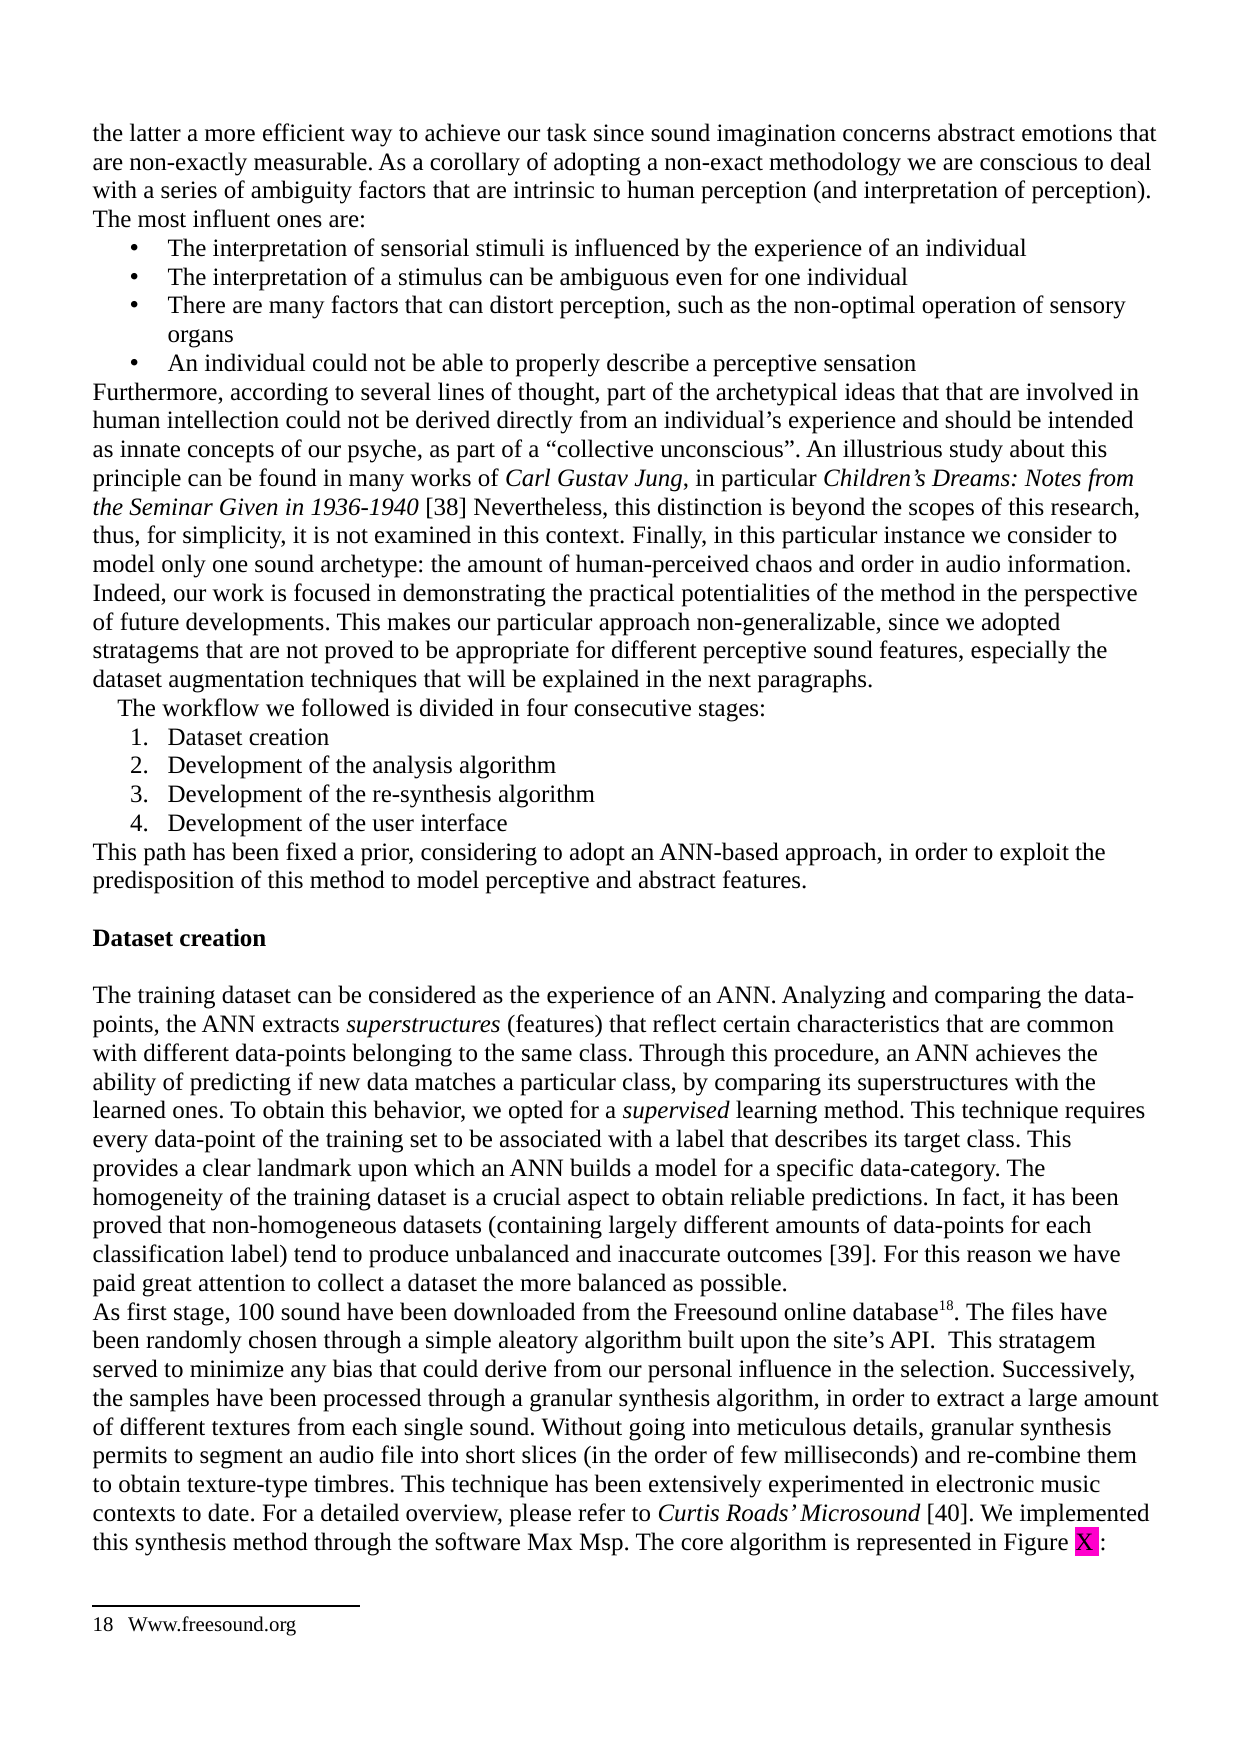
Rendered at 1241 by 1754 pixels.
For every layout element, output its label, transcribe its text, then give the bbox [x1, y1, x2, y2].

list An individual could not be able to properly describe a perceptive sensation [130, 348, 1160, 377]
list There are many factors that can distort perception, such as the non-optimal operation of sensory organs [130, 291, 1160, 348]
text As first stage, 100 sound have been downloaded from the Freesound online database. The files have been randomly chosen through a simple aleatory algorithm built upon the site’s API. This stratagem served to minimize any bias that could derive from our personal influence in the selection. Successively, the samples have been processed through a granular synthesis algorithm, in order to extract a large amount of different textures from each single sound. Without going into meticulous details, granular synthesis permits to segment an audio file into short slices (in the order of few milliseconds) and re-combine them to obtain texture-type timbres. This technique has been extensively experimented in electronic music contexts to date. For a detailed overview, please refer to Curtis Roads’ Microsound [40]. We implemented this synthesis method through the software Max Msp. The core algorithm is represented in Figure X : [92, 1297, 1160, 1556]
text The workflow we followed is divided in four consecutive stages: [92, 693, 1160, 722]
list Development of the analysis algorithm [130, 751, 1160, 779]
text The training dataset can be considered as the experience of an ANN. Analyzing and comparing the data-points, the ANN extracts superstructures (features) that reflect certain characteristics that are common with different data-points belonging to the same class. Through this procedure, an ANN achieves the ability of predicting if new data matches a particular class, by comparing its superstructures with the learned ones. To obtain this behavior, we opted for a supervised learning method. This technique requires every data-point of the training set to be associated with a label that describes its target class. This provides a clear landmark upon which an ANN builds a model for a specific data-category. The homogeneity of the training dataset is a crucial aspect to obtain reliable predictions. In fact, it has been proved that non-homogeneous datasets (containing largely different amounts of data-points for each classification label) tend to produce unbalanced and inaccurate outcomes [39]. For this reason we have paid great attention to collect a dataset the more balanced as possible. [92, 981, 1160, 1297]
text the latter a more efficient way to achieve our task since sound imagination concerns abstract emotions that are non-exactly measurable. As a corollary of adopting a non-exact methodology we are conscious to deal with a series of ambiguity factors that are intrinsic to human perception (and interpretation of perception). The most influent ones are: [92, 118, 1160, 233]
text Furthermore, according to several lines of thought, part of the archetypical ideas that that are involved in human intellection could not be derived directly from an individual’s experience and should be intended as innate concepts of our psyche, as part of a “collective unconscious”. An illustrious study about this principle can be found in many works of Carl Gustav Jung, in particular Children’s Dreams: Notes from the Seminar Given in 1936-1940 [38] Nevertheless, this distinction is beyond the scopes of this research, thus, for simplicity, it is not examined in this context. Finally, in this particular instance we consider to model only one sound archetype: the amount of human-perceived chaos and order in audio information. Indeed, our work is focused in demonstrating the practical potentialities of the method in the perspective of future developments. This makes our particular approach non-generalizable, since we adopted stratagems that are not proved to be appropriate for different perceptive sound features, especially the dataset augmentation techniques that will be explained in the next paragraphs. [92, 377, 1160, 693]
list The interpretation of a stimulus can be ambiguous even for one individual [130, 262, 1160, 291]
list Dataset creation [130, 722, 1160, 751]
text This path has been fixed a prior, considering to adopt an ANN-based approach, in order to exploit the predisposition of this method to model perceptive and abstract features. [92, 837, 1160, 894]
list Development of the re-synthesis algorithm [130, 779, 1160, 808]
text Dataset creation [92, 923, 1160, 952]
list Development of the user interface [130, 808, 1160, 837]
list The interpretation of sensorial stimuli is influenced by the experience of an individual [130, 233, 1160, 262]
text Www.freesound.org [92, 1612, 1160, 1636]
